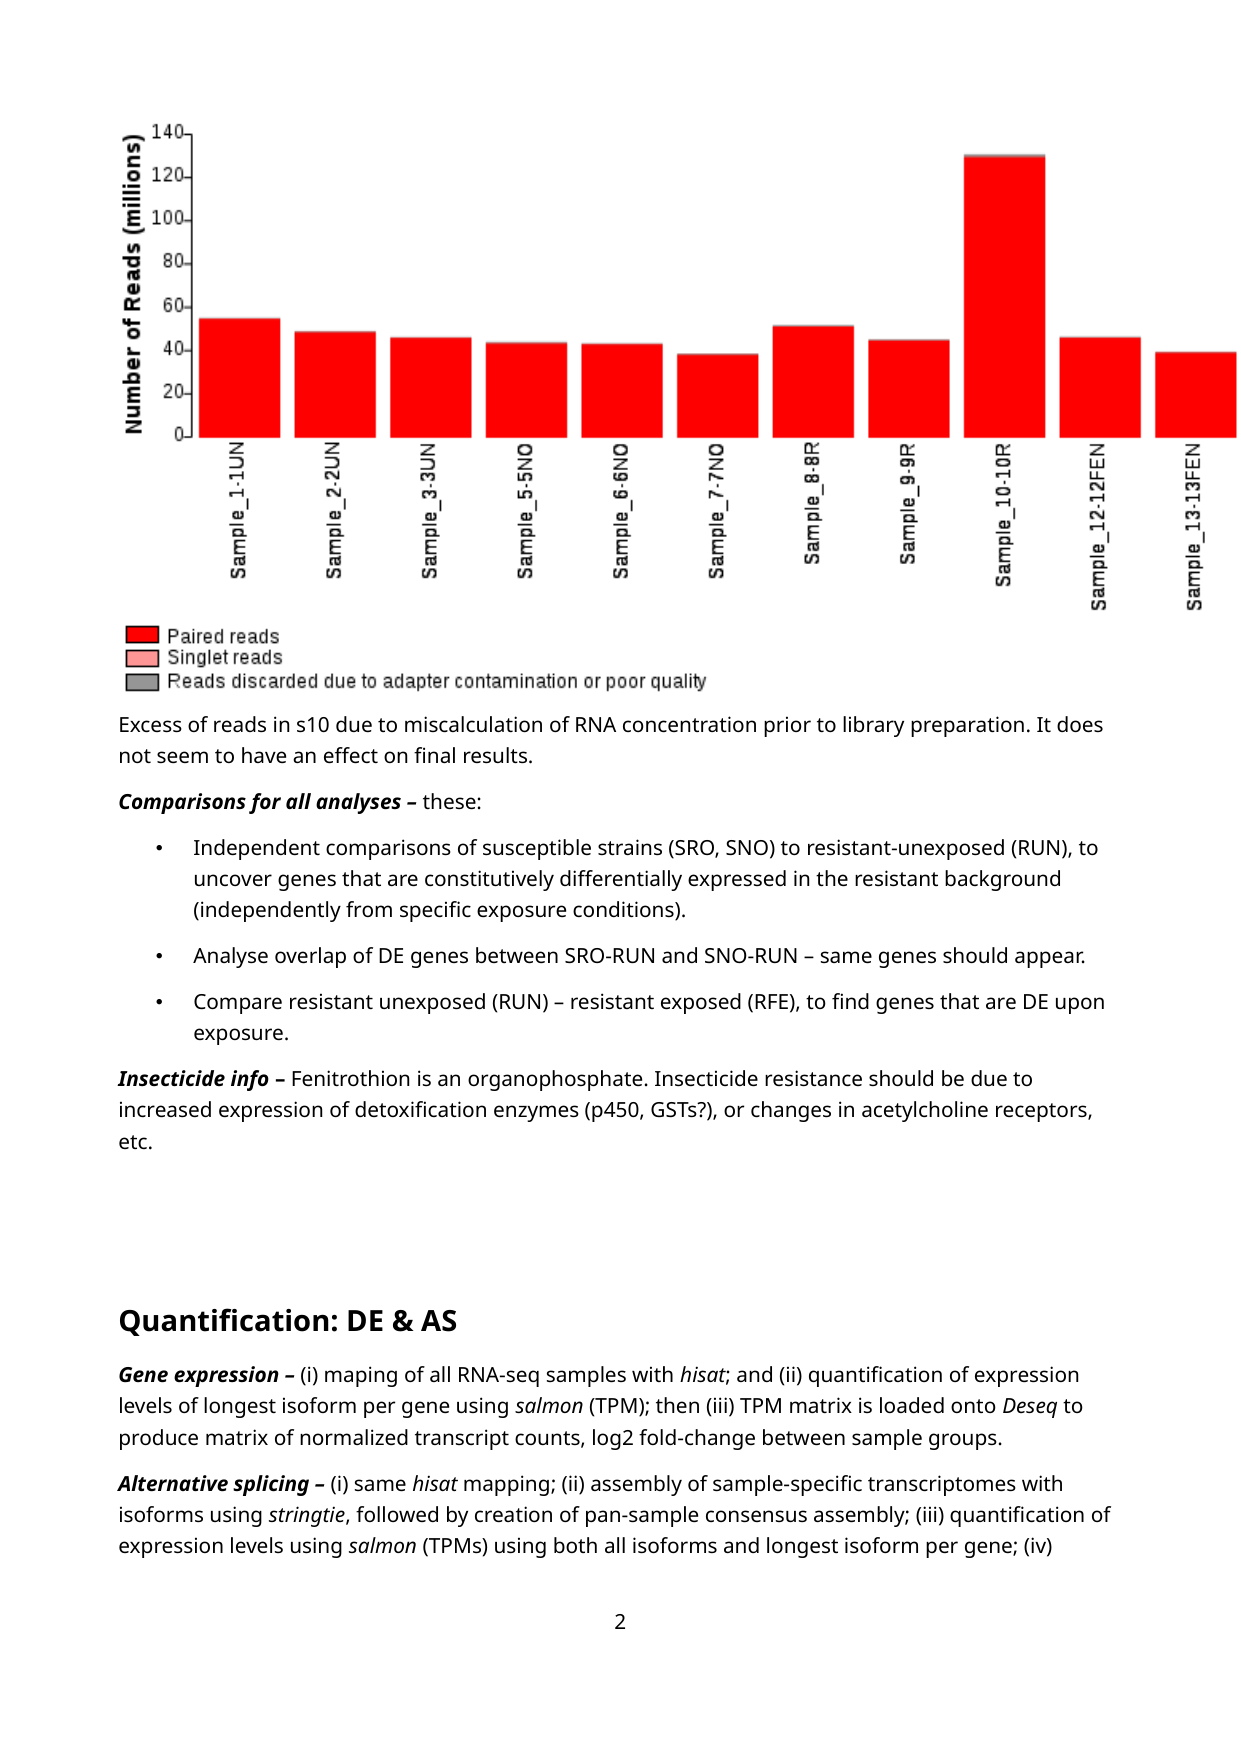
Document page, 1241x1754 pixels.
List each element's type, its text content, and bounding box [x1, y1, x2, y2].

text Alternative splicing – (i) same hisat mapping; (ii) assembly of sample-specific transcriptomes with isoforms using stringtie, followed by creation of pan-sample consensus assembly; (iii) quantification of expression levels using salmon (TPMs) using both all isoforms and longest isoform per gene; (iv) [118, 1469, 1122, 1560]
list Analyse overlap of DE genes between SRO-RUN and SNO-RUN – same genes should appear. [156, 941, 1122, 970]
subtitle Quantification: DE & AS [118, 1300, 1122, 1339]
list Compare resistant unexposed (RUN) – resistant exposed (RFE), to find genes that are DE upon exposure. [156, 987, 1122, 1047]
text Excess of reads in s10 due to miscalculation of RNA concentration prior to library preparation. It does not seem to have an effect on final results. [118, 710, 1122, 770]
text Gene expression – (i) maping of all RNA-seq samples with hisat; and (ii) quantification of expression levels of longest isoform per gene using salmon (TPM); then (iii) TPM matrix is loaded onto Deseq to produce matrix of normalized transcript counts, log2 fold-change between sample groups. [118, 1360, 1122, 1451]
text Insecticide info – Fenitrothion is an organophosphate. Insecticide resistance should be due to increased expression of detoxification enzymes (p450, GSTs?), or changes in acetylcholine receptors, etc. [118, 1064, 1122, 1155]
list Independent comparisons of susceptible strains (SRO, SNO) to resistant-unexposed (RUN), to uncover genes that are constitutively differentially expressed in the resistant background (independently from specific exposure conditions). [156, 833, 1122, 924]
picture [118, 118, 1241, 693]
text Comparisons for all analyses – these: [118, 787, 1122, 816]
